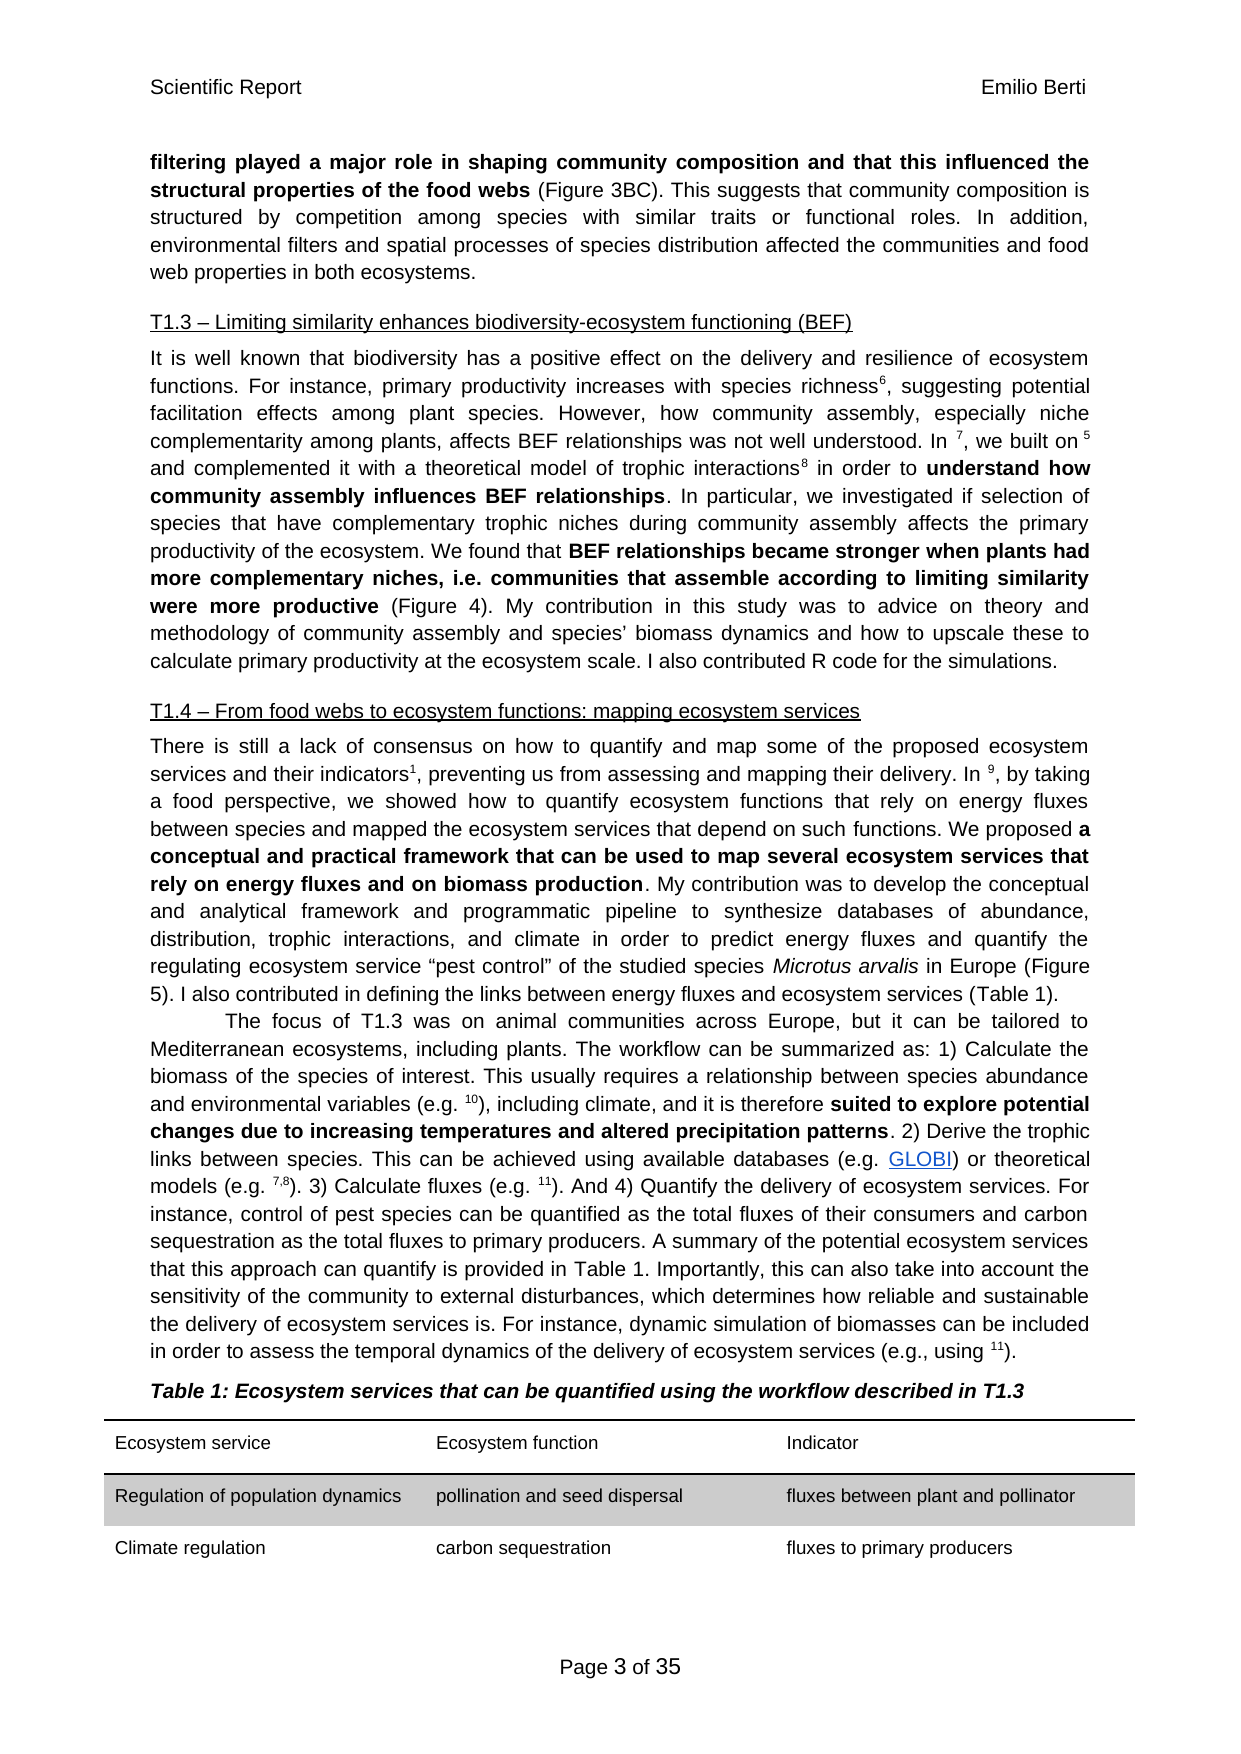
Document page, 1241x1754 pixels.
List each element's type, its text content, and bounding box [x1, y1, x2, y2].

table_cell Regulation of population dynamics [104, 1475, 425, 1526]
subtitle T1.4 – From food webs to ecosystem functions: mapping ecosystem services [150, 698, 1090, 722]
text There is still a lack of consensus on how to quantify and map some of the proposed ecosystem services and their indicators1, preventing us from assessing and mapping their delivery. In 9, by taking a food perspective, we showed how to quantify ecosystem functions that rely on energy fluxes between species and mapped the ecosystem services that depend on such functions. We proposed a conceptual and practical framework that can be used to map several ecosystem services that rely on energy fluxes and on biomass production. My contribution was to develop the conceptual and analytical framework and programmatic pipeline to synthesize databases of abundance, distribution, trophic interactions, and climate in order to predict energy fluxes and quantify the regulating ecosystem service “pest control” of the studied species Microtus arvalis in Europe (Figure 5). I also contributed in defining the links between energy fluxes and ecosystem services (Table 1). [150, 734, 1090, 1006]
subtitle T1.3 – Limiting similarity enhances biodiversity-ecosystem functioning (BEF) [150, 310, 1090, 334]
table_cell fluxes between plant and pollinator [776, 1475, 1135, 1526]
text It is well known that biodiversity has a positive effect on the delivery and resilience of ecosystem functions. For instance, primary productivity increases with species richness6, suggesting potential facilitation effects among plant species. However, how community assembly, especially niche complementarity among plants, affects BEF relationships was not well understood. In 7, we built on 5 and complemented it with a theoretical model of trophic interactions8 in order to understand how community assembly influences BEF relationships. In particular, we investigated if selection of species that have complementary trophic niches during community assembly affects the primary productivity of the ecosystem. We found that BEF relationships became stronger when plants had more complementary niches, i.e. communities that assemble according to limiting similarity were more productive (Figure 4). My contribution in this study was to advice on theory and methodology of community assembly and species’ biomass dynamics and how to upscale these to calculate primary productivity at the ecosystem scale. I also contributed R code for the simulations. [150, 346, 1090, 672]
text filtering played a major role in shaping community composition and that this influenced the structural properties of the food webs (Figure 3BC). This suggests that community composition is structured by competition among species with similar traits or functional roles. In addition, environmental filters and spatial processes of species distribution affected the communities and food web properties in both ecosystems. [150, 150, 1090, 284]
table_header Ecosystem service [104, 1421, 425, 1473]
table_cell Climate regulation [104, 1526, 425, 1578]
table_cell pollination and seed dispersal [425, 1475, 776, 1526]
table_cell fluxes to primary producers [776, 1526, 1135, 1578]
table_header Ecosystem function [425, 1421, 776, 1473]
text The focus of T1.3 was on animal communities across Europe, but it can be tailored to Mediterranean ecosystems, including plants. The workflow can be summarized as: 1) Calculate the biomass of the species of interest. This usually requires a relationship between species abundance and environmental variables (e.g. 10), including climate, and it is therefore suited to explore potential changes due to increasing temperatures and altered precipitation patterns. 2) Derive the trophic links between species. This can be achieved using available databases (e.g. GLOBI) or theoretical models (e.g. 7,8). 3) Calculate fluxes (e.g. 11). And 4) Quantify the delivery of ecosystem services. For instance, control of pest species can be quantified as the total fluxes of their consumers and carbon sequestration as the total fluxes to primary producers. A summary of the potential ecosystem services that this approach can quantify is provided in Table 1. Importantly, this can also take into account the sensitivity of the community to external disturbances, which determines how reliable and sustainable the delivery of ecosystem services is. For instance, dynamic simulation of biomasses can be included in order to assess the temporal dynamics of the delivery of ecosystem services (e.g., using 11). [150, 1009, 1090, 1363]
table_cell carbon sequestration [425, 1526, 776, 1578]
text Table 1: Ecosystem services that can be quantified using the workflow described in T1.3 [150, 1379, 1090, 1403]
table_header Indicator [776, 1421, 1135, 1473]
